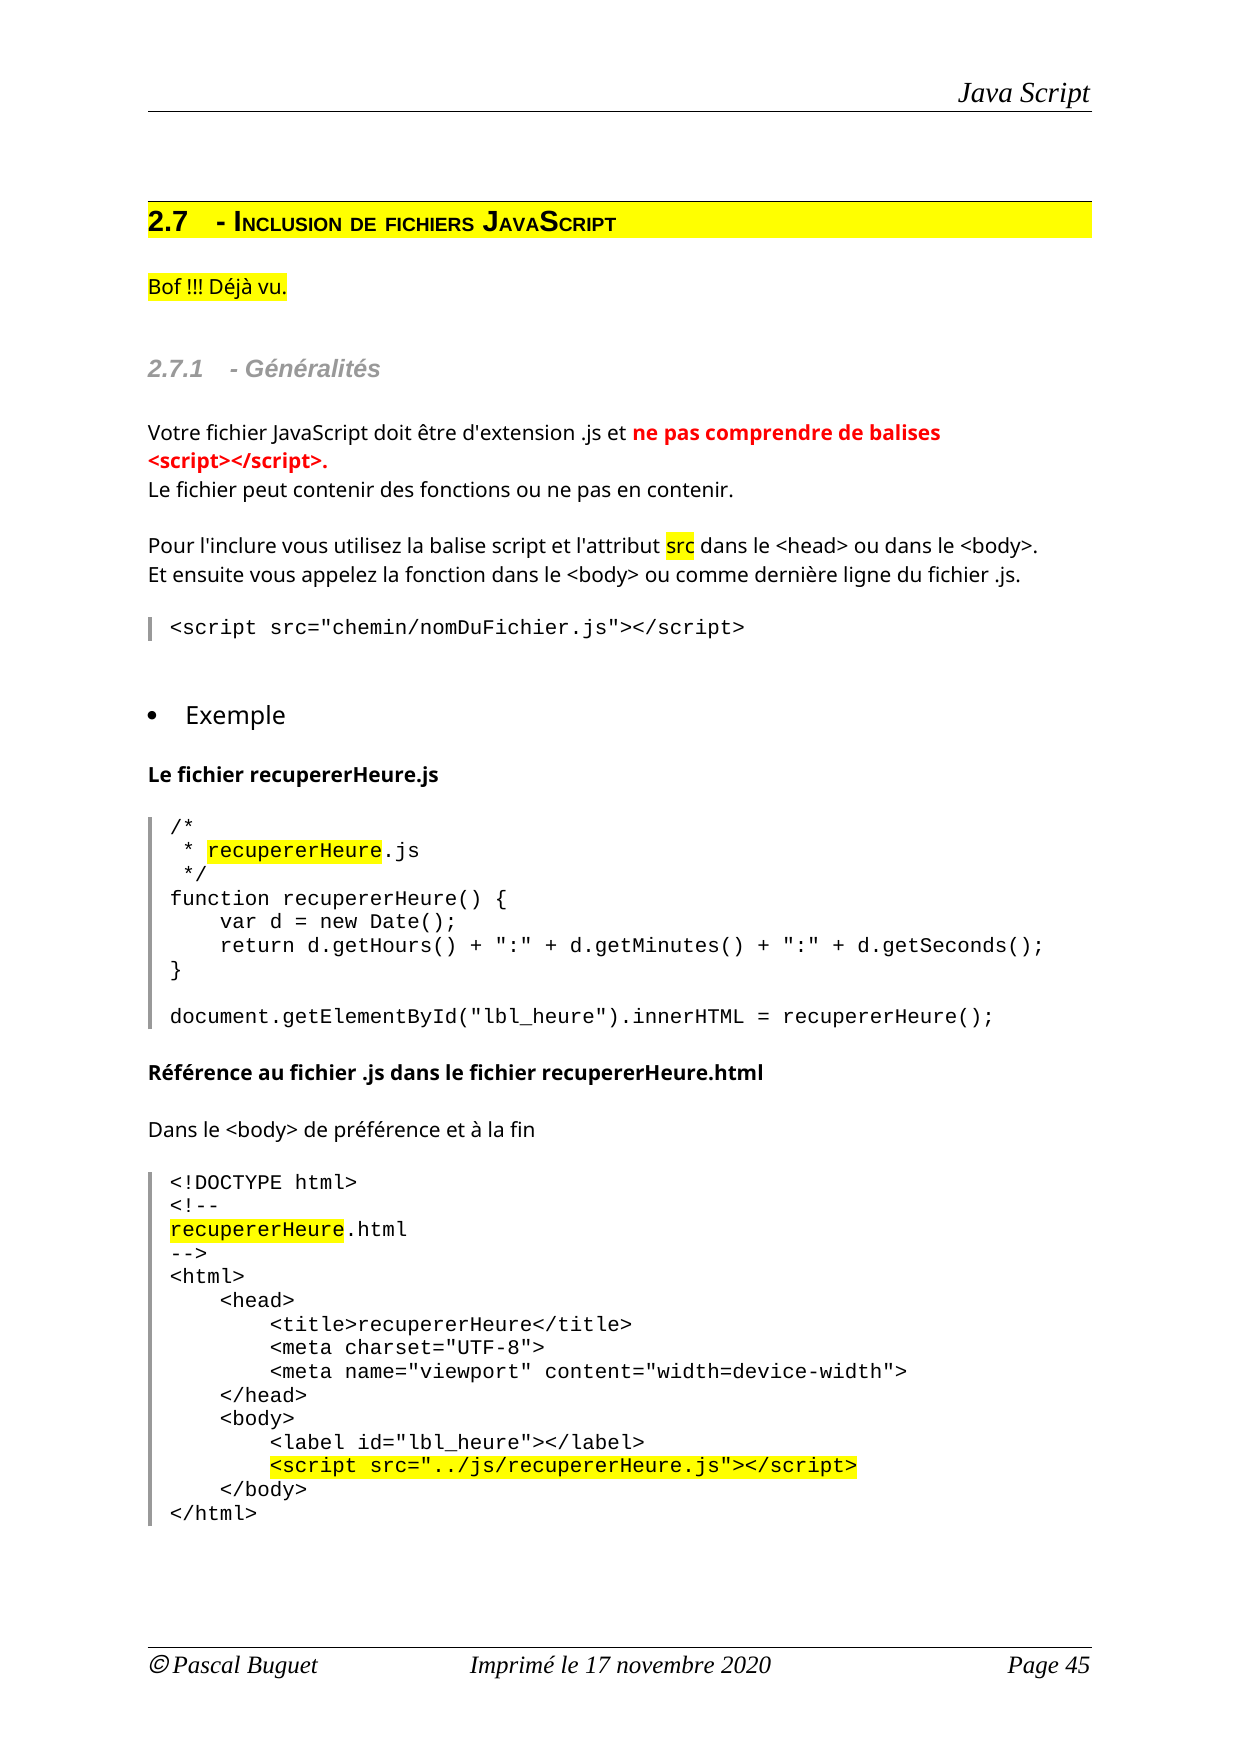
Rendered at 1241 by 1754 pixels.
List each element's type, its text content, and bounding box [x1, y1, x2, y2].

text <!-- [152, 1195, 1092, 1219]
text --> [152, 1243, 1092, 1266]
text </html> [152, 1503, 1092, 1526]
text return d.getHours() + ":" + d.getMinutes() + ":" + d.getSeconds(); [152, 935, 1092, 959]
text Bof !!! Déjà vu. [148, 272, 1092, 301]
text Le fichier peut contenir des fonctions ou ne pas en contenir. [148, 475, 1092, 503]
text <body> [152, 1408, 1092, 1432]
subtitle - Inclusion de fichiers JavaScript [148, 202, 1092, 238]
text <title>recupererHeure</title> [152, 1314, 1092, 1337]
text */ [152, 864, 1092, 888]
text <label id="lbl_heure"></label> [152, 1432, 1092, 1456]
text <head> [152, 1290, 1092, 1314]
text Et ensuite vous appelez la fonction dans le <body> ou comme dernière ligne du fichier .js. [148, 560, 1092, 588]
text <meta charset="UTF-8"> [152, 1337, 1092, 1361]
text Votre fichier JavaScript doit être d'extension .js et ne pas comprendre de balises <script></script>. [148, 418, 1092, 475]
text <meta name="viewport" content="width=device-width"> [152, 1361, 1092, 1384]
text } [152, 959, 1092, 982]
text function recupererHeure() { [152, 888, 1092, 911]
text <script src="chemin/nomDuFichier.js"></script> [152, 617, 1092, 641]
text </body> [152, 1479, 1092, 1503]
text <script src="../js/recupererHeure.js"></script> [152, 1456, 1092, 1479]
text </head> [152, 1384, 1092, 1408]
list Exemple [148, 697, 1092, 731]
text recupererHeure.html [152, 1219, 1092, 1243]
text document.getElementById("lbl_heure").innerHTML = recupererHeure(); [152, 1006, 1092, 1029]
text <!DOCTYPE html> [152, 1172, 1092, 1195]
subtitle - Généralités [148, 354, 1092, 383]
text Dans le <body> de préférence et à la fin [148, 1115, 1092, 1143]
text /* [152, 817, 1092, 840]
text <html> [152, 1266, 1092, 1290]
text var d = new Date(); [152, 911, 1092, 935]
text Référence au fichier .js dans le fichier recupererHeure.html [148, 1058, 1092, 1086]
text * recupererHeure.js [152, 840, 1092, 864]
text Le fichier recupererHeure.js [148, 760, 1092, 788]
text Pour l'inclure vous utilisez la balise script et l'attribut src dans le <head> ou dans le <body>. [148, 532, 1092, 560]
